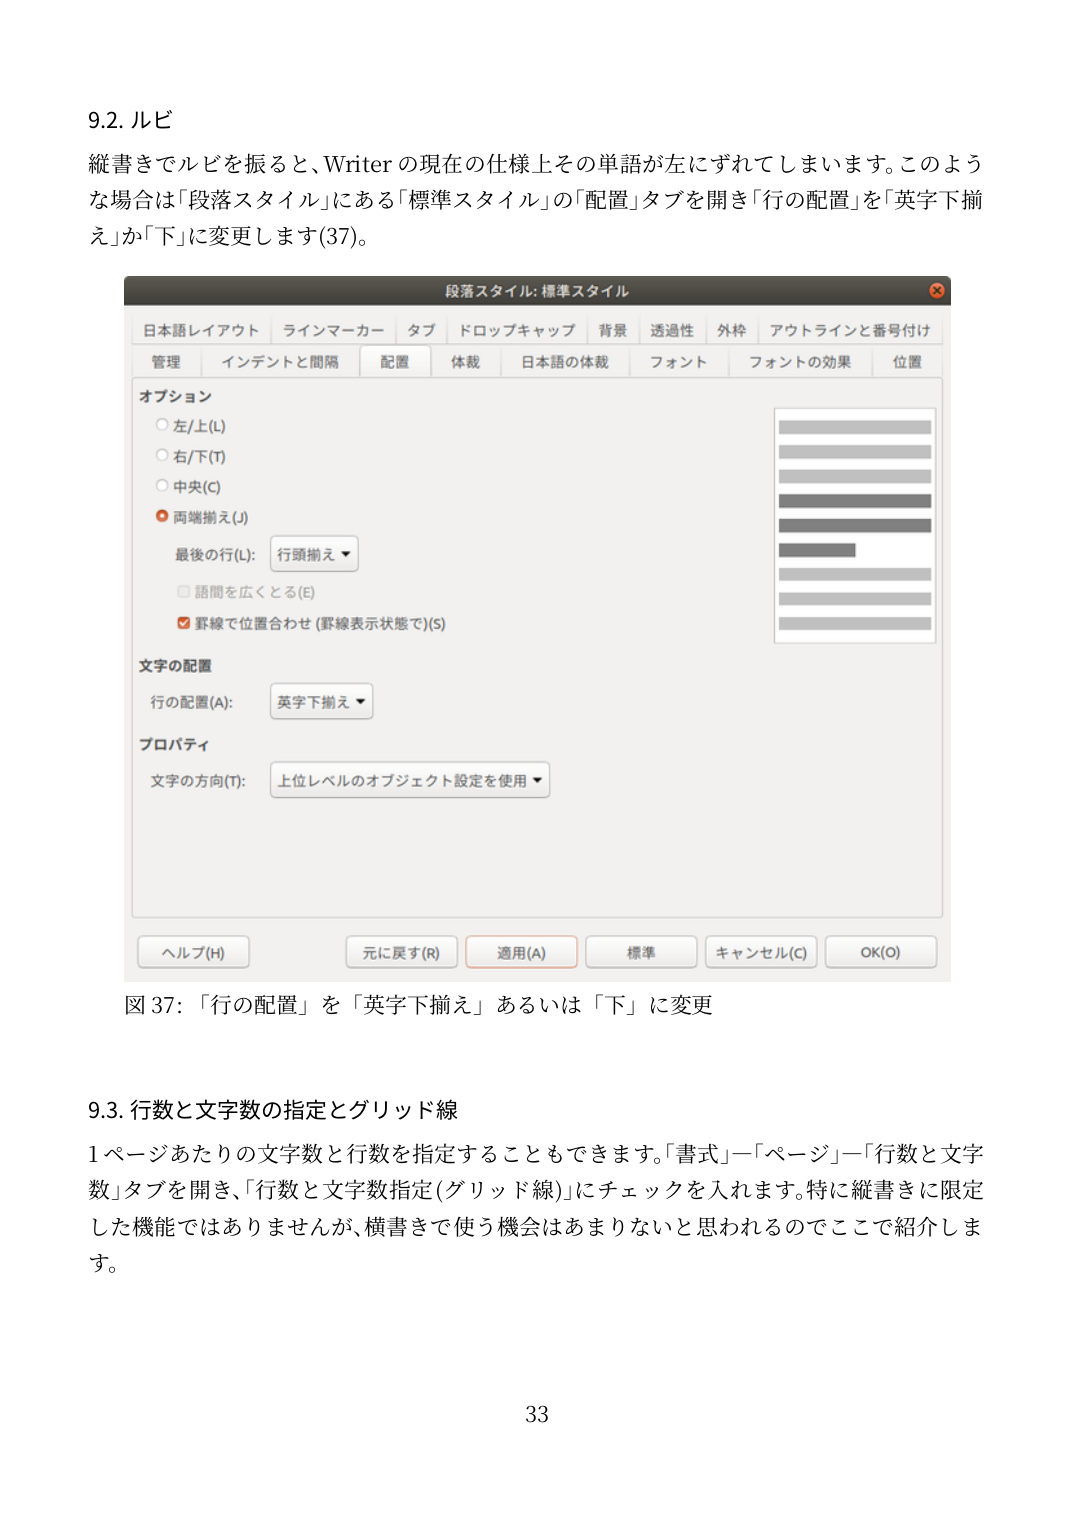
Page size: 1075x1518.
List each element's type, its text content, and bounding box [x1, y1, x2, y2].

text 図 37: 「行の配置」を「英字下揃え」あるいは「下」に変更 [124, 982, 951, 1019]
subtitle 行数と文字数の指定とグリッド線 [88, 1093, 986, 1125]
picture [124, 276, 951, 982]
subtitle ルビ [88, 103, 986, 135]
text 縦書きでルビを振ると、Writerの現在の仕様上その単語が左にずれてしまいます。このような場合は「段落スタイル」にある「標準スタイル」の「配置」タブを開き「行の配置」を「英字下揃え」か「下」に変更します(図 37)。 [88, 147, 986, 251]
text 1ページあたりの文字数と行数を指定することもできます。「書式」―「ページ」―「行数と文字数」タブを開き、「行数と文字数指定(グリッド線)」にチェックを入れます。特に縦書きに限定した機能ではありませんが、横書きで使う機会はあまりないと思われるのでここで紹介します。 [88, 1137, 986, 1277]
